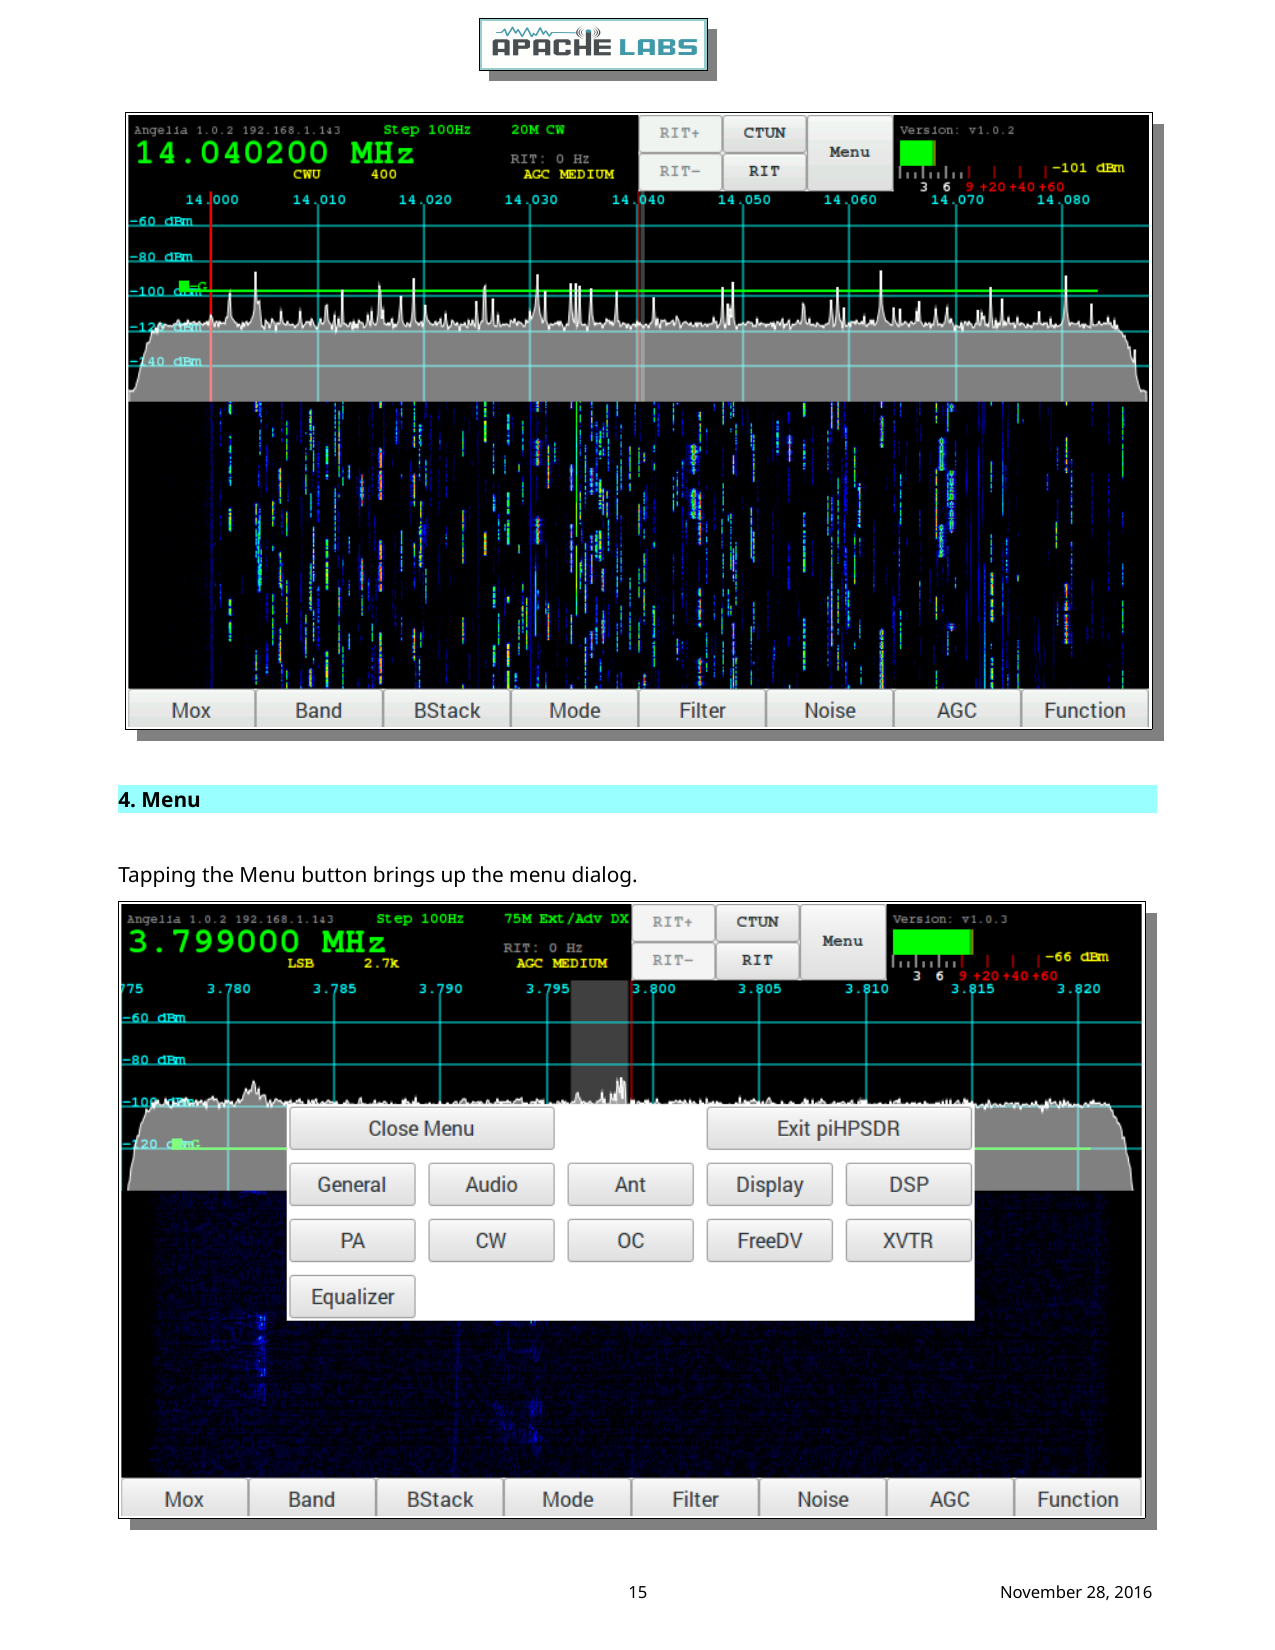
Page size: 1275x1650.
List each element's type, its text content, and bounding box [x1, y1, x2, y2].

text Tapping the Menu button brings up the menu dialog. [118, 860, 1157, 889]
picture [482, 21, 704, 68]
picture [121, 904, 1142, 1516]
subtitle 4. Menu [201, 785, 1157, 813]
picture [128, 115, 1149, 727]
